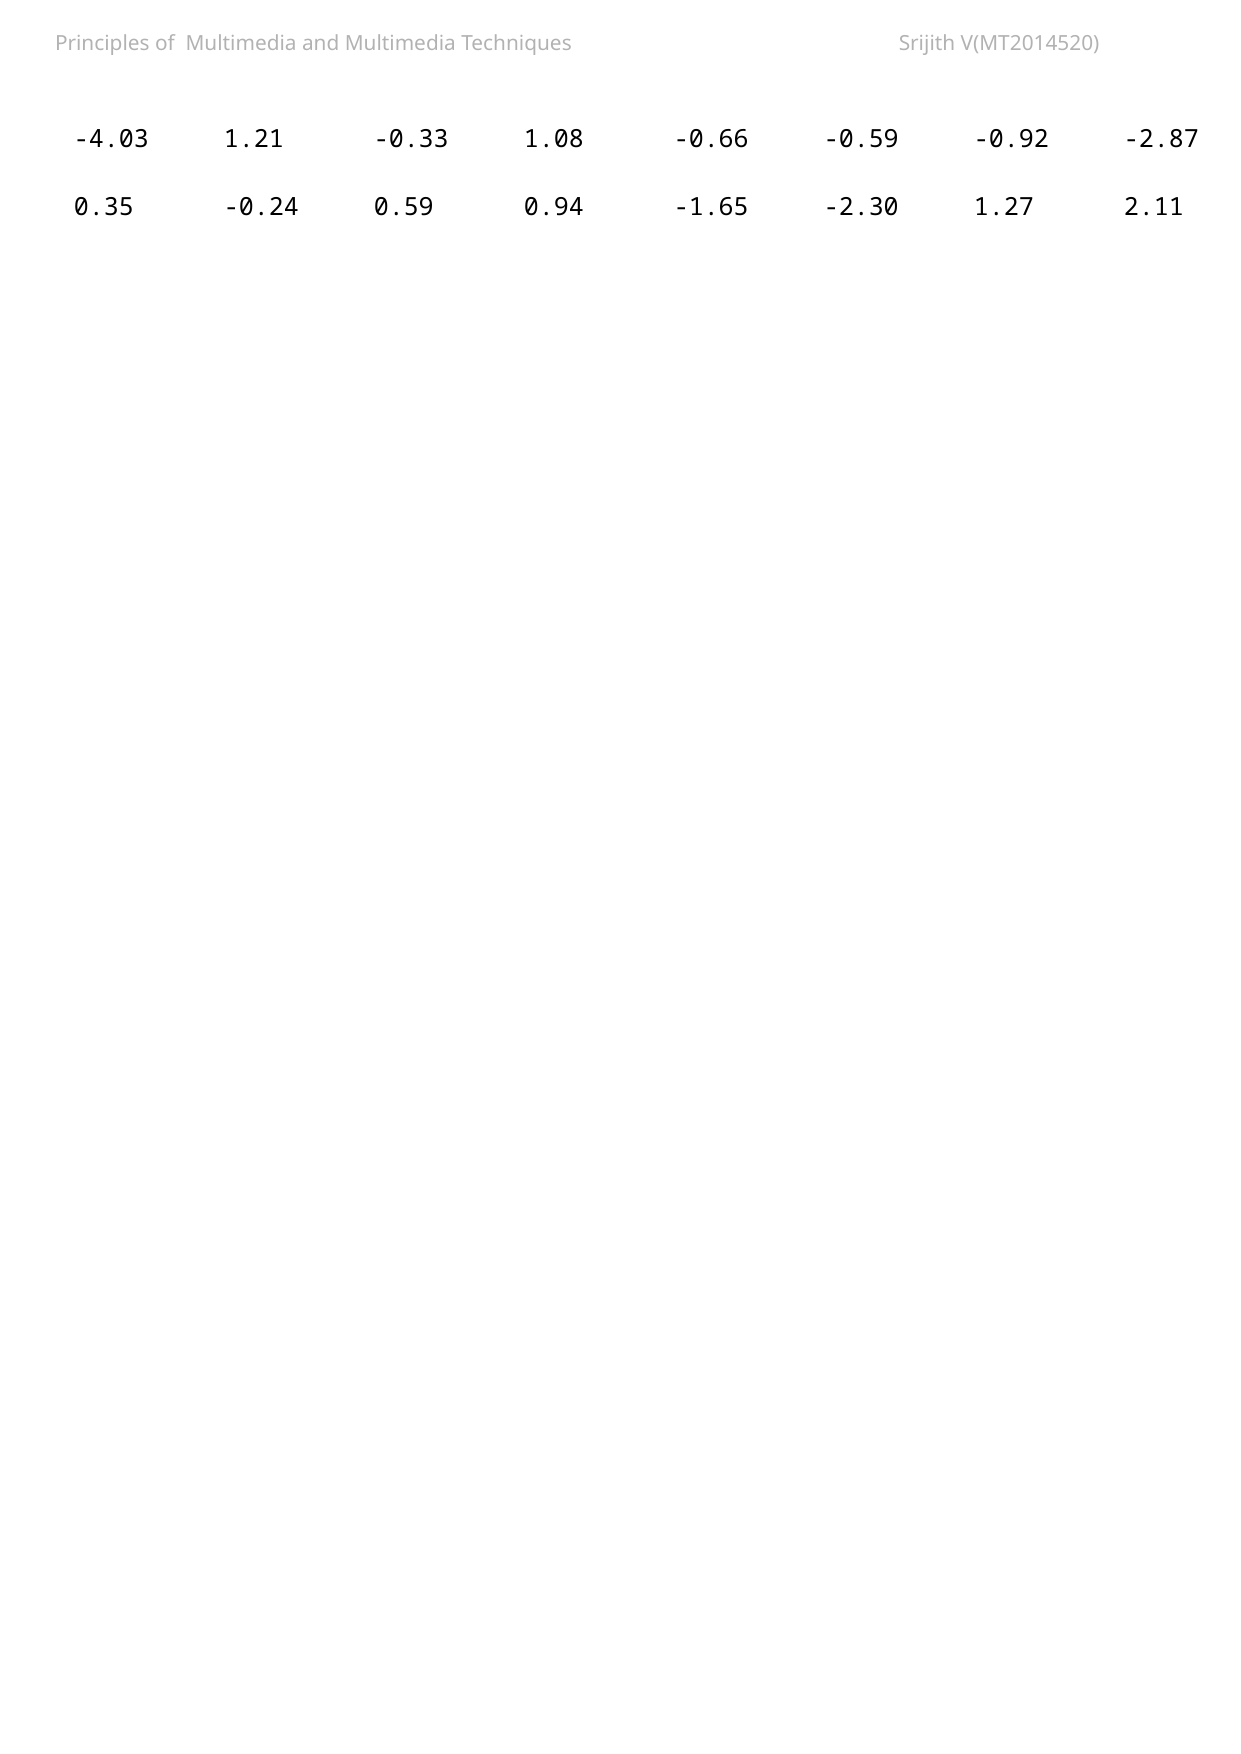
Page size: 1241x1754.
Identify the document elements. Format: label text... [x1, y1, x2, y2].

text [73, 87, 1208, 121]
text 0.35 -0.24 0.59 0.94 -1.65 -2.30 1.27 2.11 [73, 189, 1208, 223]
text -4.03 1.21 -0.33 1.08 -0.66 -0.59 -0.92 -2.87 [73, 121, 1208, 189]
